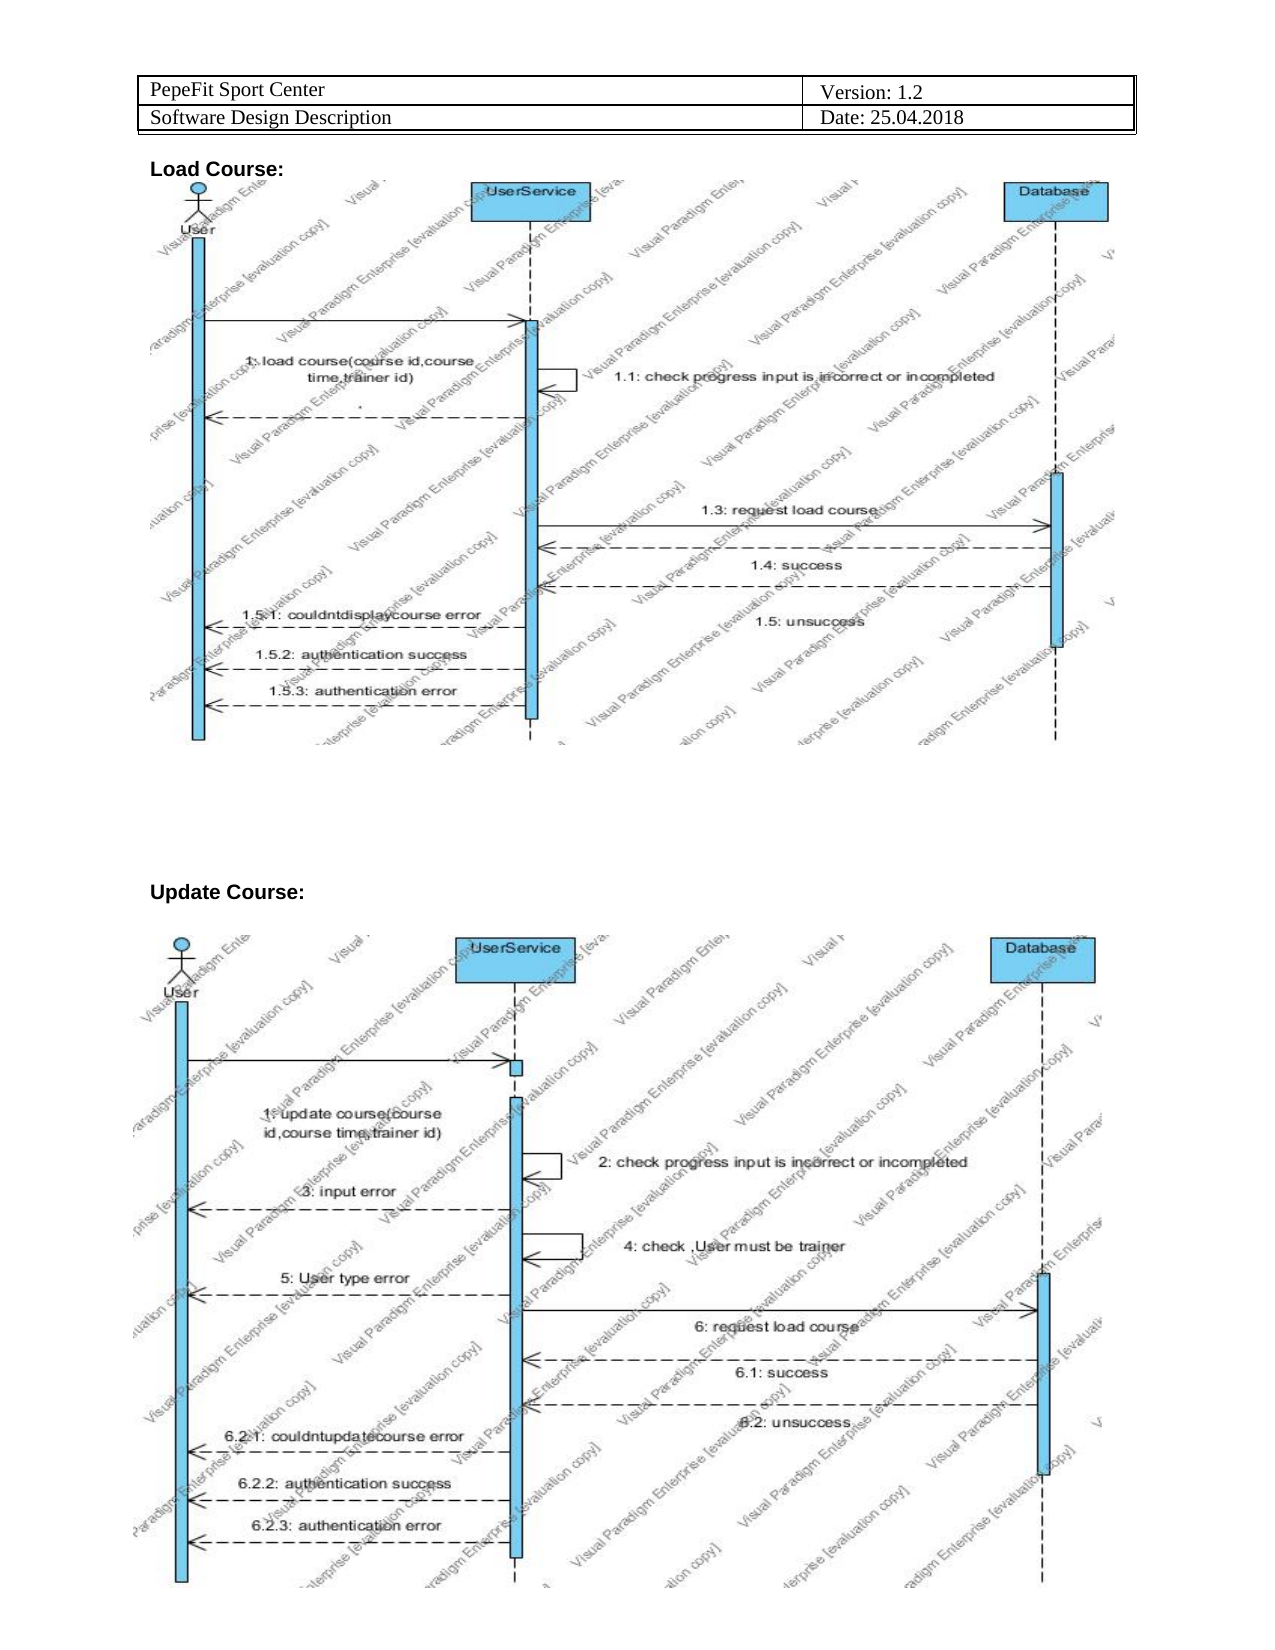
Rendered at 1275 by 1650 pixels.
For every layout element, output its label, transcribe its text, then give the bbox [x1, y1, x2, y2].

text Update Course: [150, 880, 1254, 904]
picture [133, 935, 1102, 1588]
picture [150, 180, 1115, 745]
text Load Course: [150, 157, 1254, 181]
